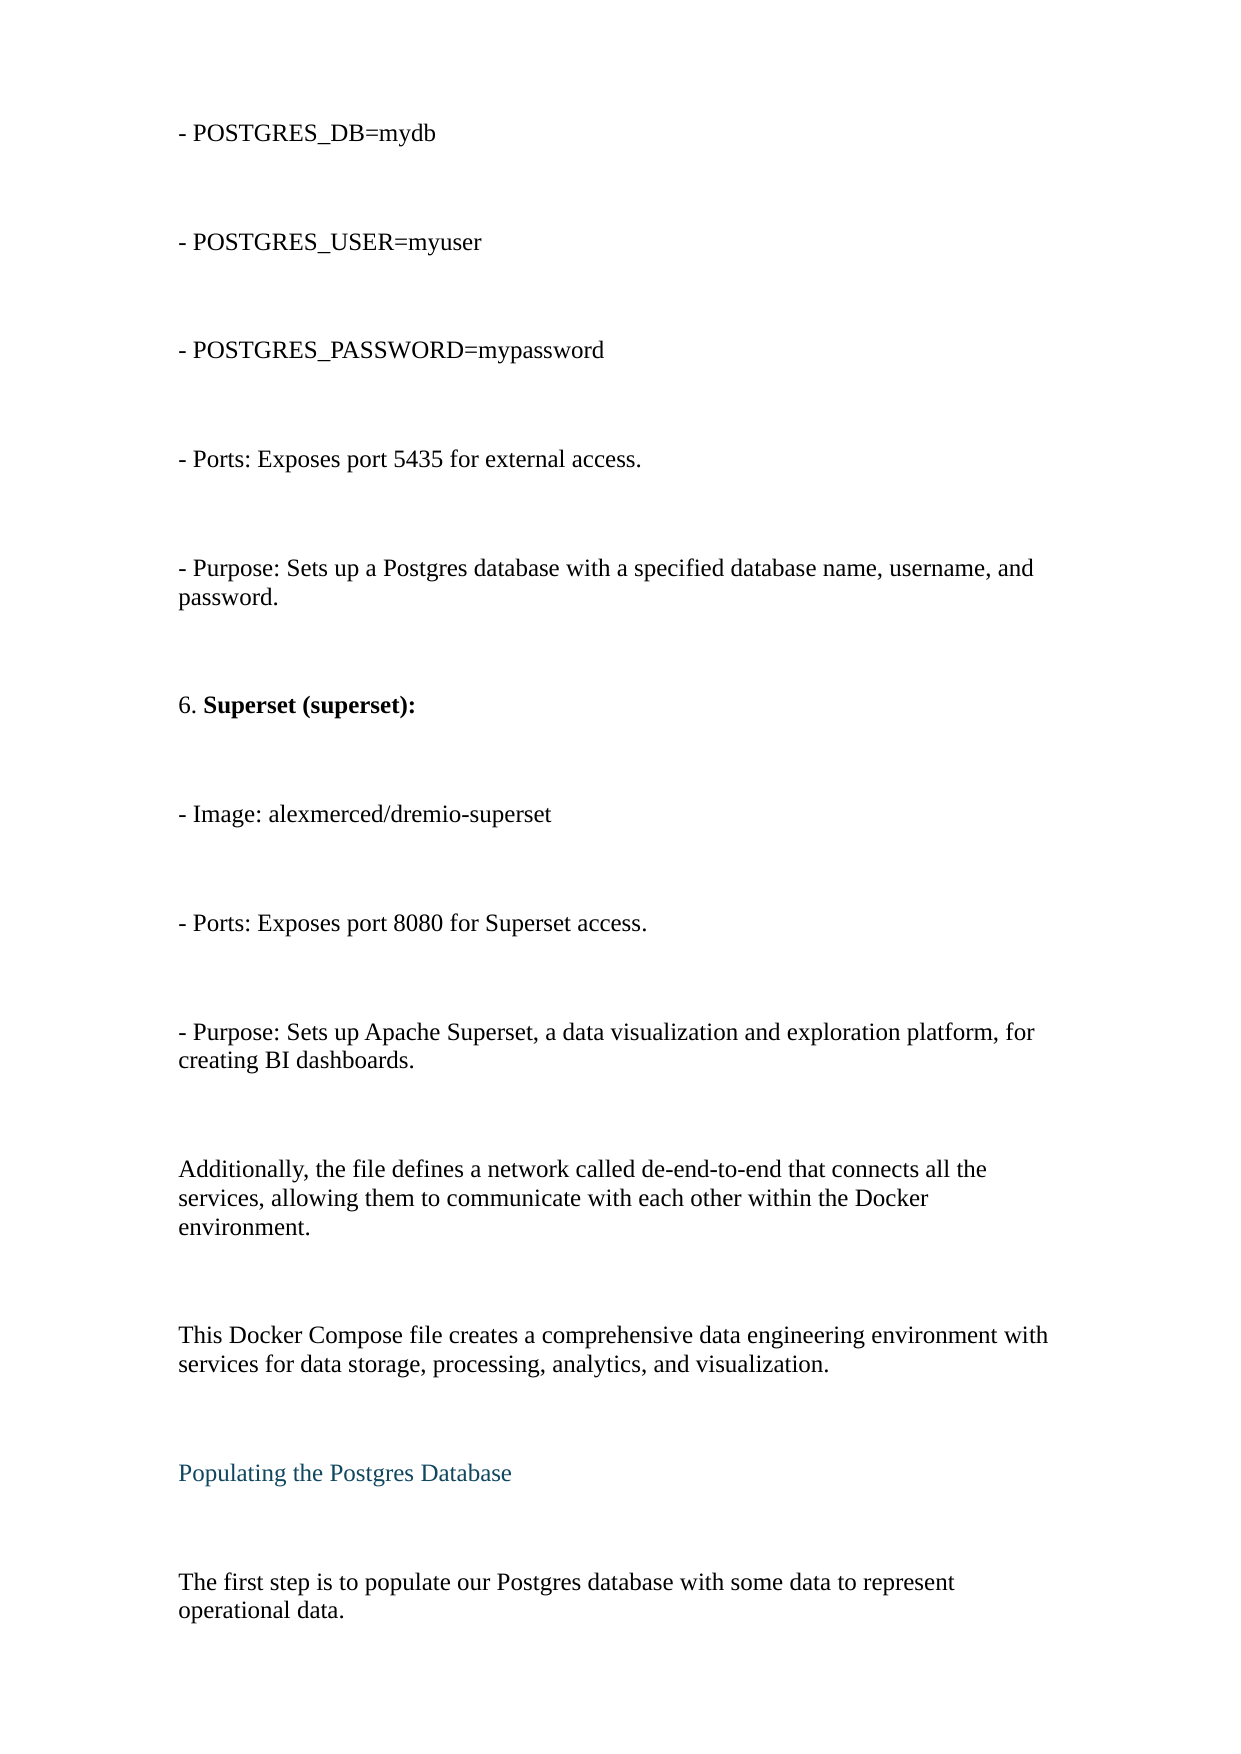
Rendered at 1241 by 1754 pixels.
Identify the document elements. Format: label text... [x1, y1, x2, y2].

text The first step is to populate our Postgres database with some data to represent operational data. [178, 1567, 1062, 1624]
text - Ports: Exposes port 5435 for external access. [178, 444, 1062, 473]
text - POSTGRES_DB=mydb [178, 118, 1062, 147]
text Additionally, the file defines a network called de-end-to-end that connects all the services, allowing them to communicate with each other within the Docker environment. [178, 1154, 1062, 1241]
text - Purpose: Sets up Apache Superset, a data visualization and exploration platform, for creating BI dashboards. [178, 1017, 1062, 1074]
text - Purpose: Sets up a Postgres database with a specified database name, username, and password. [178, 553, 1062, 611]
text 6. Superset (superset): [178, 691, 1062, 719]
text - POSTGRES_PASSWORD=mypassword [178, 336, 1062, 364]
subtitle Populating the Postgres Database [178, 1458, 1062, 1487]
text - Image: alexmerced/dremio-superset [178, 799, 1062, 828]
text This Docker Compose file creates a comprehensive data engineering environment with services for data storage, processing, analytics, and visualization. [178, 1321, 1062, 1378]
text - Ports: Exposes port 8080 for Superset access. [178, 908, 1062, 937]
text - POSTGRES_USER=myuser [178, 227, 1062, 256]
